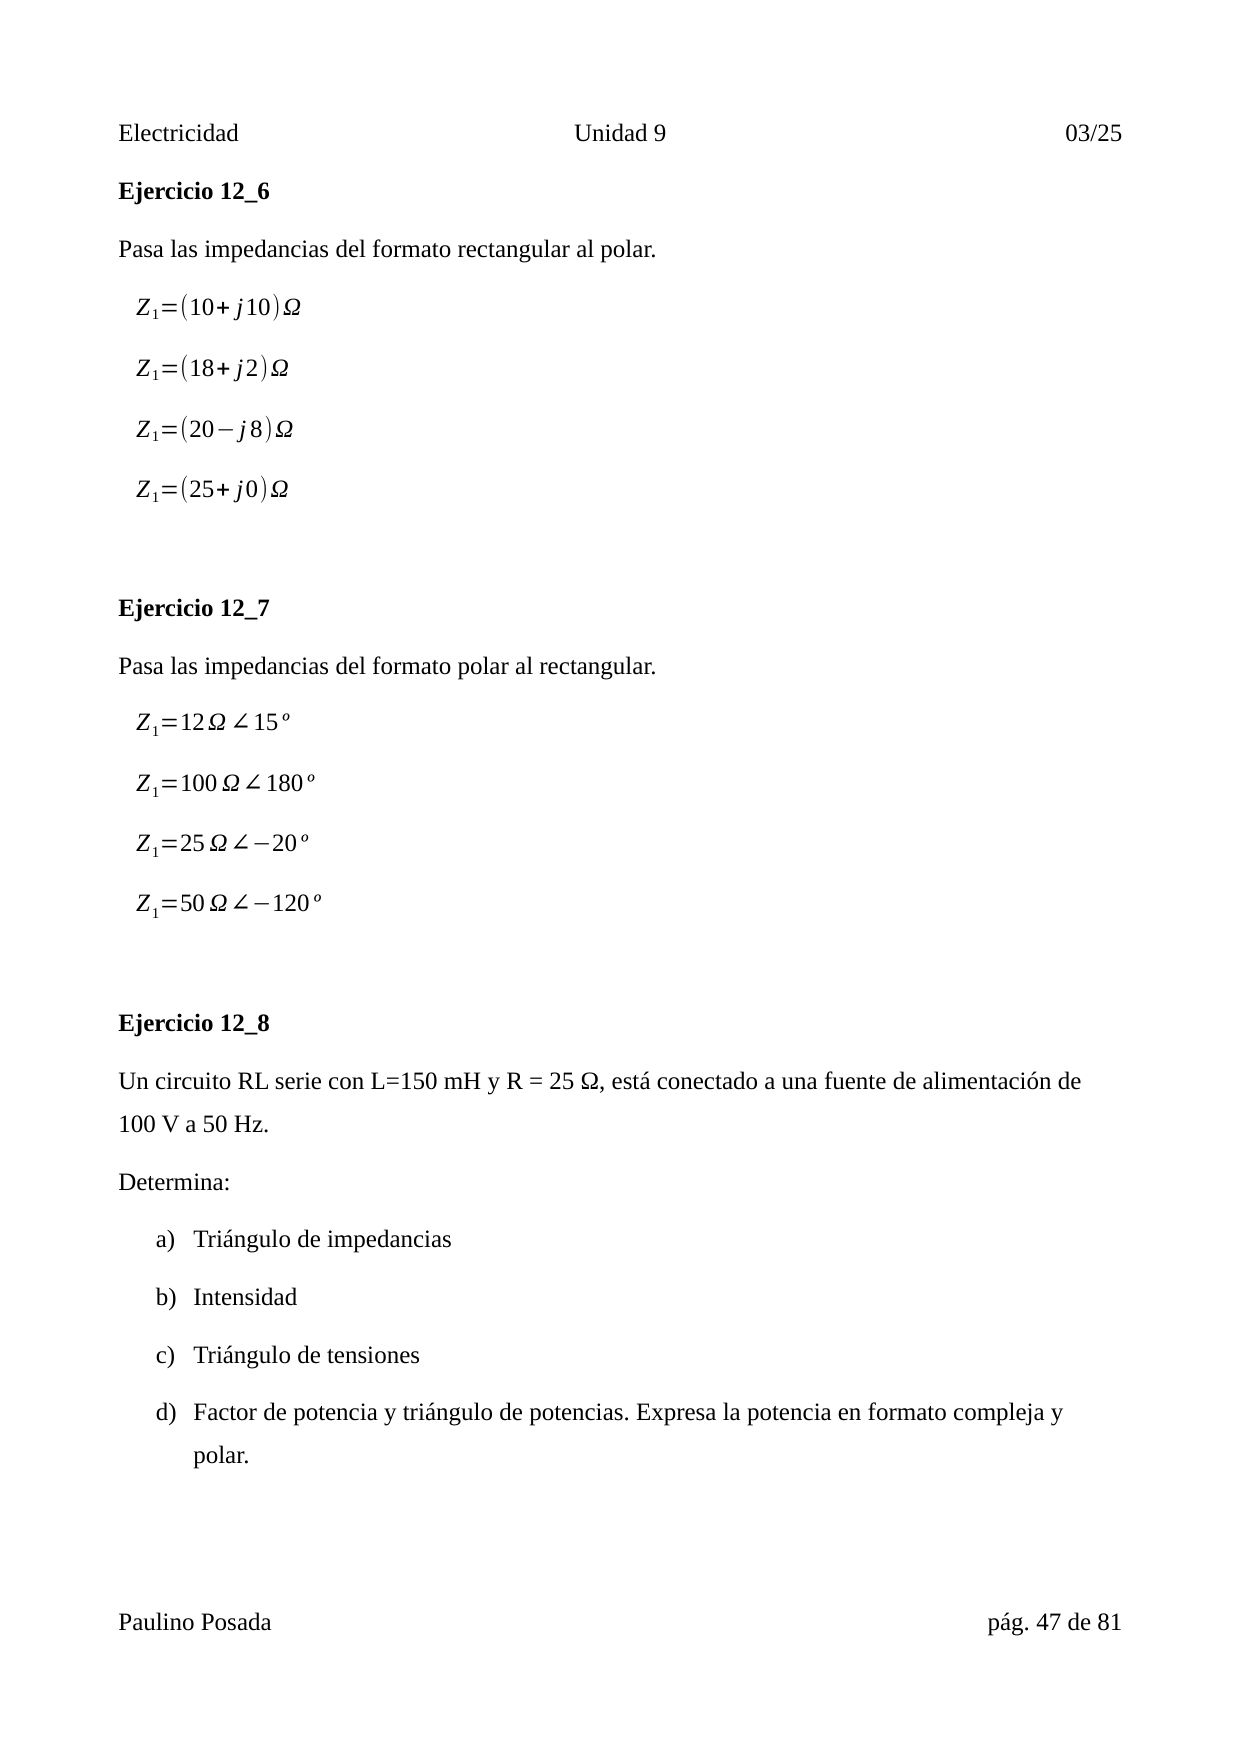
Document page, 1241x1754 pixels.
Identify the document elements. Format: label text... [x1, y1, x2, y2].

text Ejercicio 12_6 [118, 176, 1122, 205]
list Triángulo de tensiones [156, 1340, 1122, 1368]
text Pasa las impedancias del formato polar al rectangular. [118, 651, 1122, 680]
text Determina: [118, 1167, 1122, 1195]
text Ejercicio 12_7 [118, 593, 1122, 622]
text Ejercicio 12_8 [118, 1008, 1122, 1037]
list Triángulo de impedancias [156, 1224, 1122, 1253]
text Un circuito RL serie con L=150 mH y R = 25 Ω, está conectado a una fuente de alimentación de 100 V a 50 Hz. [118, 1066, 1122, 1138]
list Factor de potencia y triángulo de potencias. Expresa la potencia en formato compleja y polar. [156, 1397, 1122, 1469]
text Pasa las impedancias del formato rectangular al polar. [118, 234, 1122, 263]
list Intensidad [156, 1282, 1122, 1311]
